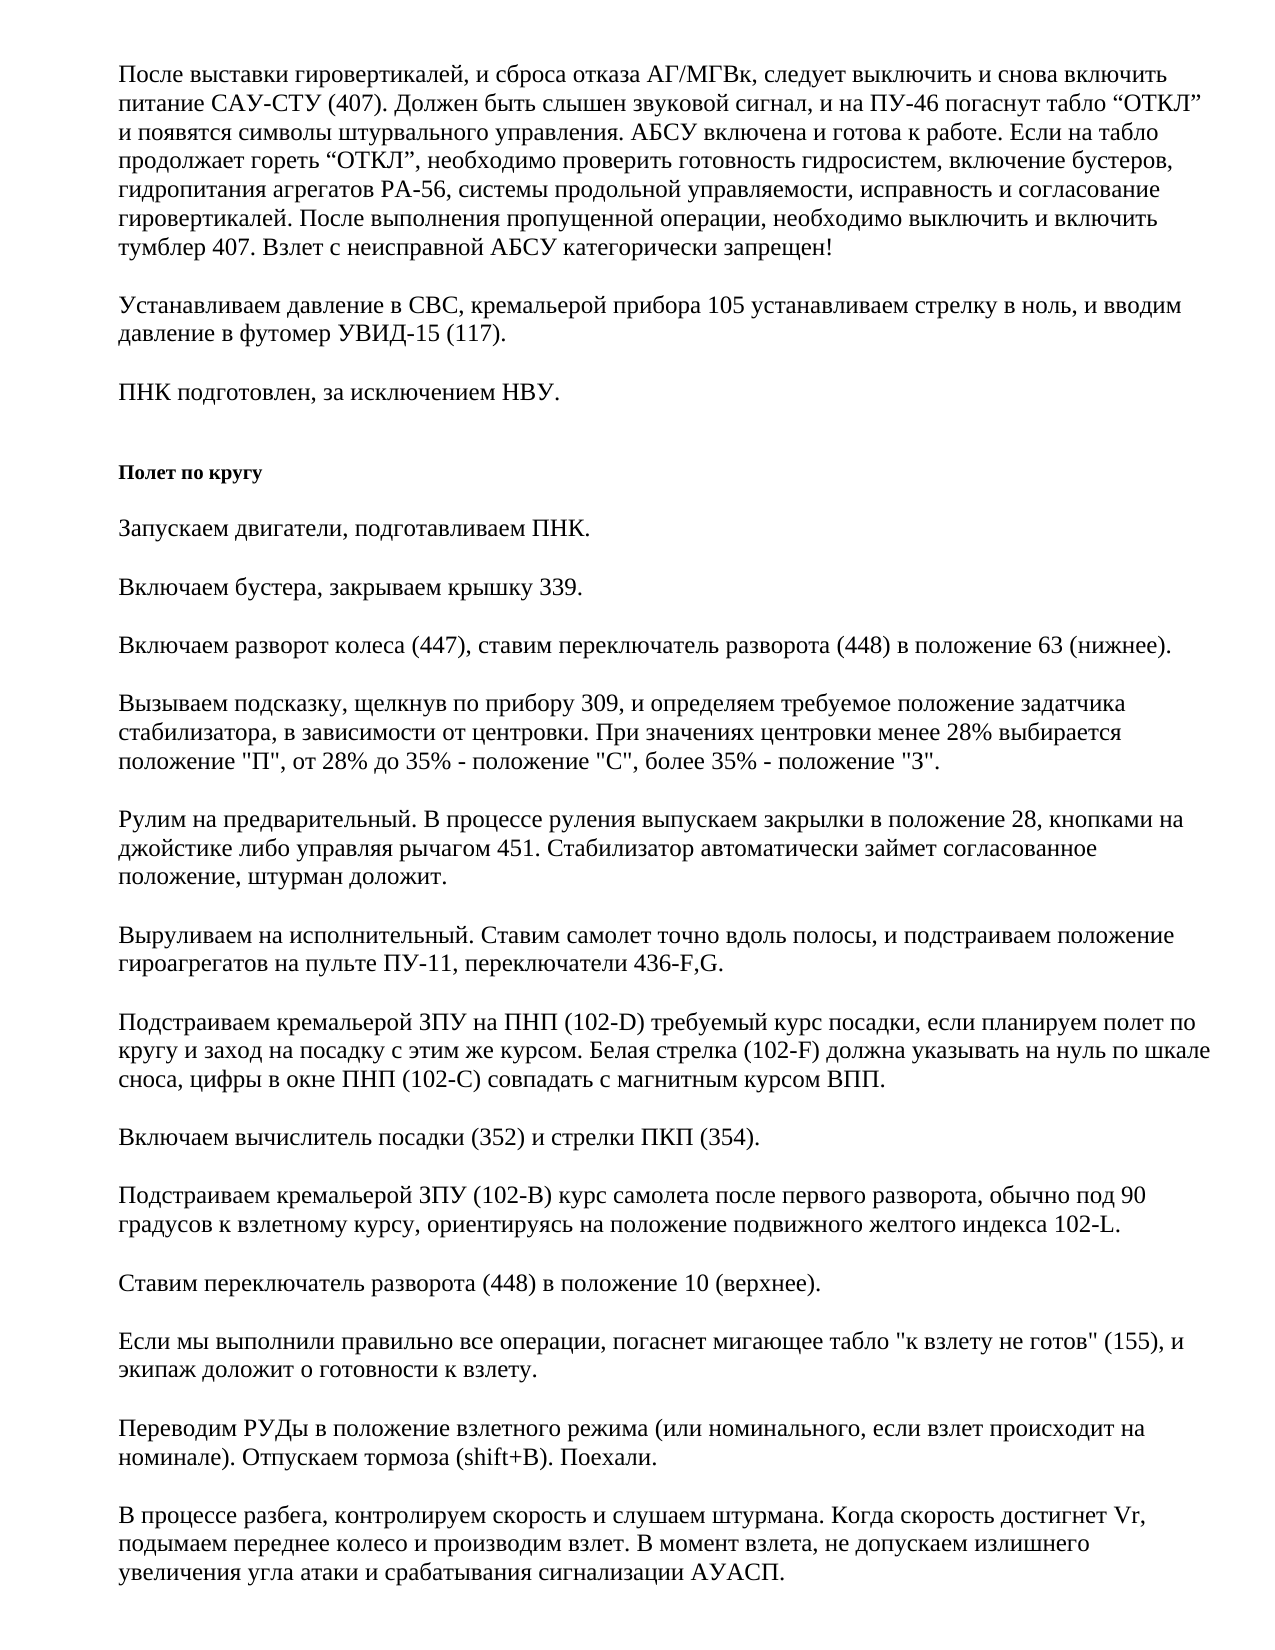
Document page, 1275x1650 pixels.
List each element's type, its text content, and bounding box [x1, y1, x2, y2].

subtitle Полет по кругу [118, 460, 1216, 484]
text Рулим на предварительный. В процессе руления выпускаем закрылки в положение 28, кнопками на джойстике либо управляя рычагом 451. Стабилизатор автоматически займет согласованное положение, штурман доложит. [118, 804, 1216, 890]
text После выставки гировертикалей, и сброса отказа АГ/МГВк, следует выключить и снова включить питание САУ-СТУ (407). Должен быть слышен звуковой сигнал, и на ПУ-46 погаснут табло “ОТКЛ” и появятся символы штурвального управления. АБСУ включена и готова к работе. Если на табло продолжает гореть “ОТКЛ”, необходимо проверить готовность гидросистем, включение бустеров, гидропитания агрегатов РА-56, системы продольной управляемости, исправность и согласование гировертикалей. После выполнения пропущенной операции, необходимо выключить и включить тумблер 407. Взлет с неисправной АБСУ категорически запрещен! [118, 59, 1216, 260]
text Включаем вычислитель посадки (352) и стрелки ПКП (354). [118, 1122, 1216, 1151]
text Выруливаем на исполнительный. Ставим самолет точно вдоль полосы, и подстраиваем положение гироагрегатов на пульте ПУ-11, переключатели 436-F,G. [118, 920, 1216, 977]
text Переводим РУДы в положение взлетного режима (или номинального, если взлет происходит на номинале). Отпускаем тормоза (shift+B). Поехали. [118, 1413, 1216, 1470]
text Подстраиваем кремальерой ЗПУ на ПНП (102-D) требуемый курс посадки, если планируем полет по кругу и заход на посадку с этим же курсом. Белая стрелка (102-F) должна указывать на нуль по шкале сноса, цифры в окне ПНП (102-C) совпадать с магнитным курсом ВПП. [118, 1007, 1216, 1093]
text Вызываем подсказку, щелкнув по прибору 309, и определяем требуемое положение задатчика стабилизатора, в зависимости от центровки. При значениях центровки менее 28% выбирается положение "П", от 28% до 35% - положение "С", более 35% - положение "З". [118, 688, 1216, 774]
text Подстраиваем кремальерой ЗПУ (102-B) курс самолета после первого разворота, обычно под 90 градусов к взлетному курсу, ориентируясь на положение подвижного желтого индекса 102-L. [118, 1181, 1216, 1238]
text Устанавливаем давление в СВС, кремальерой прибора 105 устанавливаем стрелку в ноль, и вводим давление в футомер УВИД-15 (117). [118, 290, 1216, 347]
text Включаем бустера, закрываем крышку 339. [118, 572, 1216, 601]
text В процессе разбега, контролируем скорость и слушаем штурмана. Когда скорость достигнет Vr, подымаем переднее колесо и производим взлет. В момент взлета, не допускаем излишнего увеличения угла атаки и срабатывания сигнализации АУАСП. [118, 1500, 1216, 1586]
text Ставим переключатель разворота (448) в положение 10 (верхнее). [118, 1268, 1216, 1296]
text Включаем разворот колеса (447), ставим переключатель разворота (448) в положение 63 (нижнее). [118, 630, 1216, 659]
text Если мы выполнили правильно все операции, погаснет мигающее табло "к взлету не готов" (155), и экипаж доложит о готовности к взлету. [118, 1326, 1216, 1383]
text ПНК подготовлен, за исключением НВУ. [118, 377, 1216, 406]
text Запускаем двигатели, подготавливаем ПНК. [118, 513, 1216, 542]
